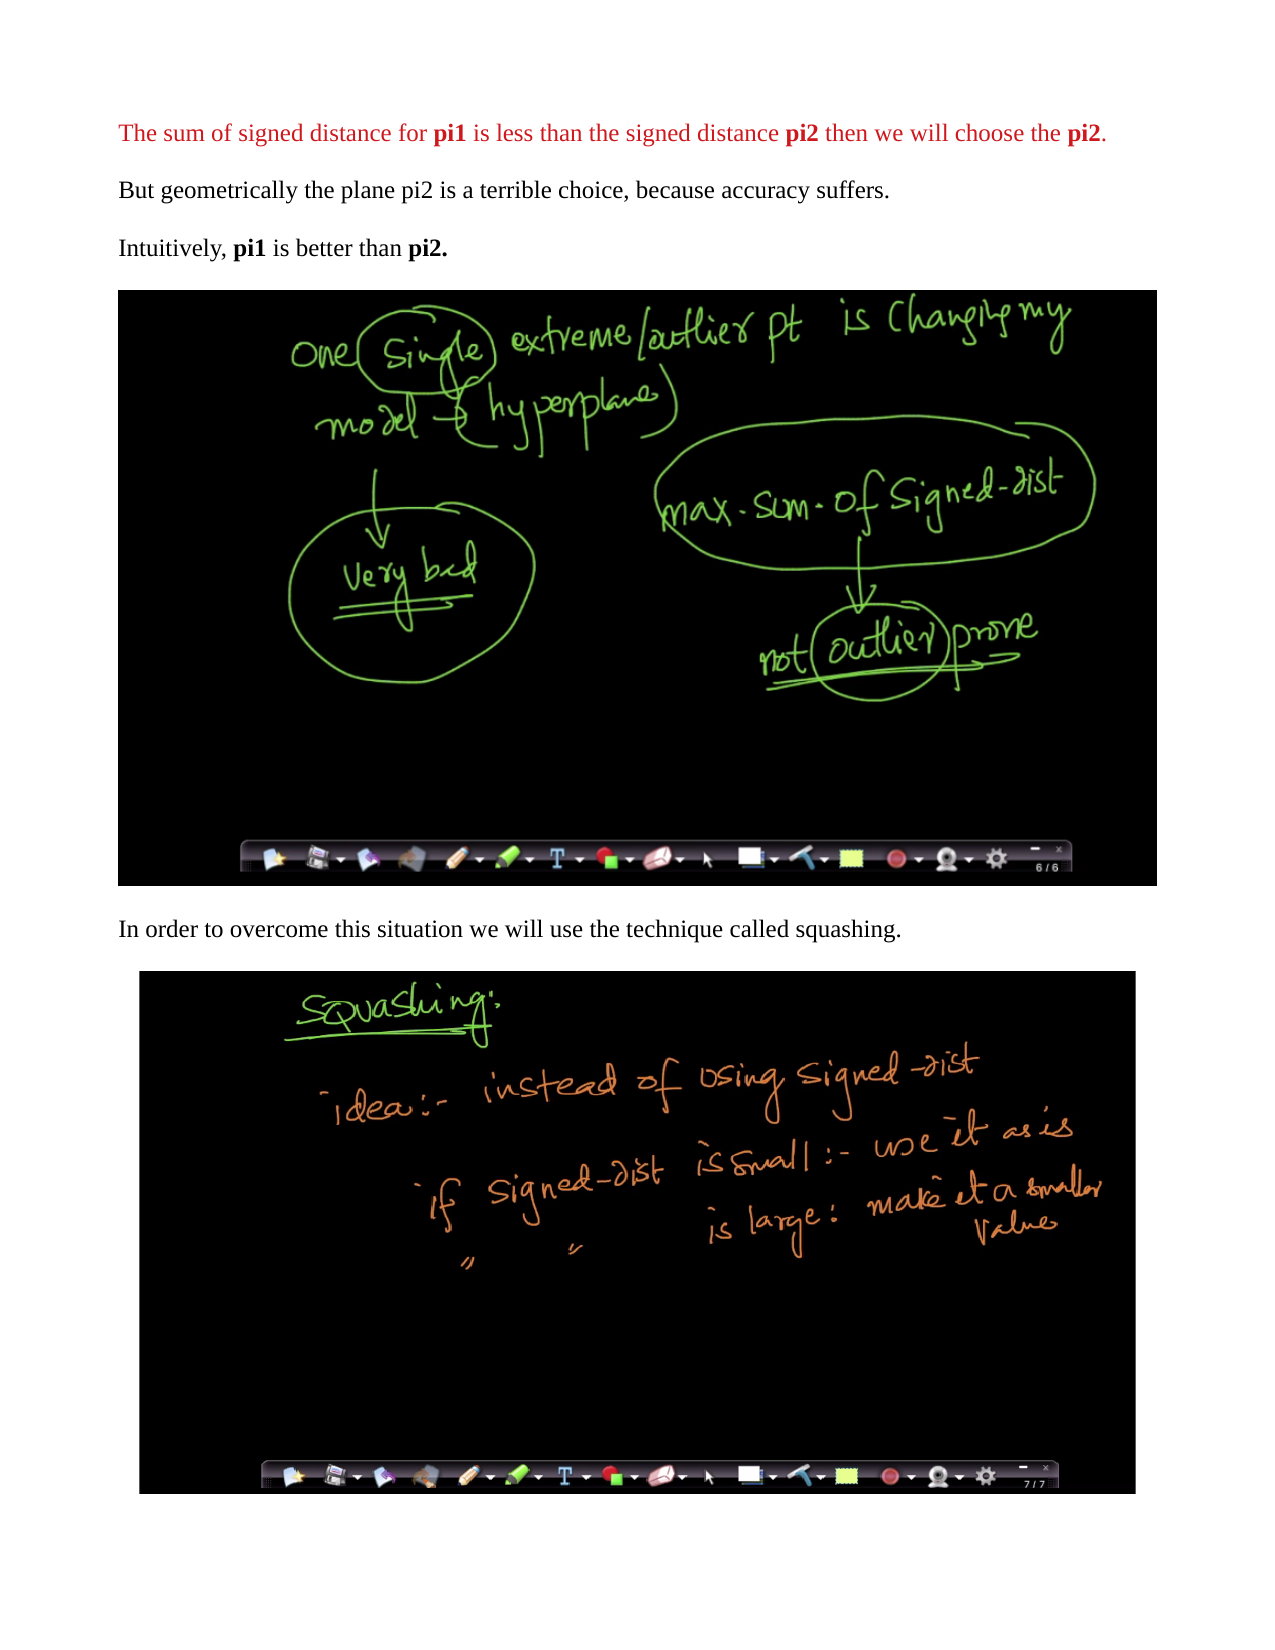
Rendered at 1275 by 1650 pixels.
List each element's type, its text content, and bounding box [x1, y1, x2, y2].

text Intuitively, pi1 is better than pi2. [118, 233, 1157, 262]
text But geometrically the plane pi2 is a terrible choice, because accuracy suffers. [118, 176, 1157, 204]
picture [118, 290, 1157, 886]
text In order to overcome this situation we will use the technique called squashing. [118, 914, 1157, 943]
picture [139, 971, 1136, 1494]
text The sum of signed distance for pi1 is less than the signed distance pi2 then we will choose the pi2. [118, 118, 1157, 147]
